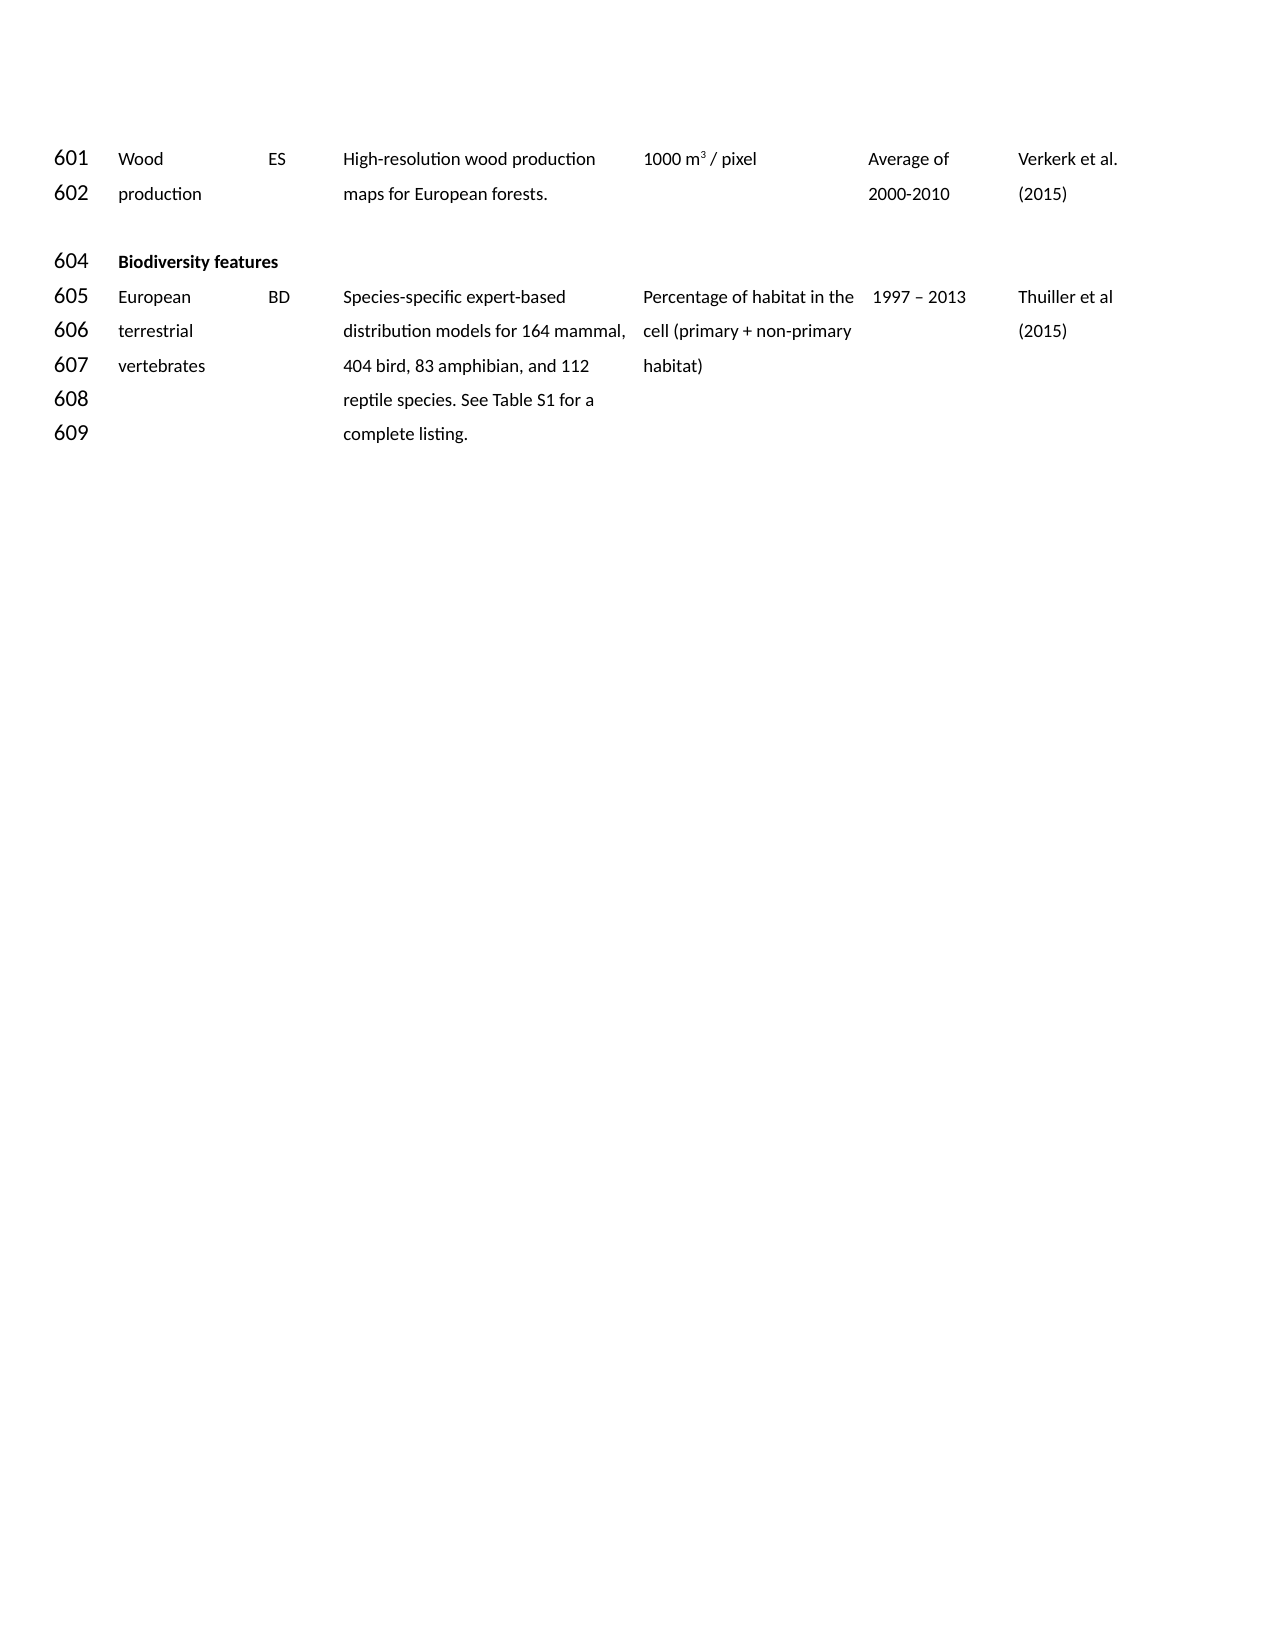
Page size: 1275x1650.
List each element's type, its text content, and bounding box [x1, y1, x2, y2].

text European BD Species-specific expert-based Percentage of habitat in the 1997 – 2013 Thuiller et al [118, 285, 1157, 308]
text reptile species. See Table S1 for a [118, 388, 1157, 411]
text vertebrates 404 bird, 83 amphibian, and 112 habitat) [118, 354, 1157, 377]
text complete listing. [118, 423, 1157, 446]
text terrestrial distribution models for 164 mammal, cell (primary + non-primary (2015) [118, 319, 1157, 342]
text Biodiversity features [118, 251, 1157, 274]
text Wood ES High-resolution wood production 1000 m3 / pixel Average of Verkerk et al. production maps for European forests. 2000-2010 (2015) [118, 148, 1157, 239]
